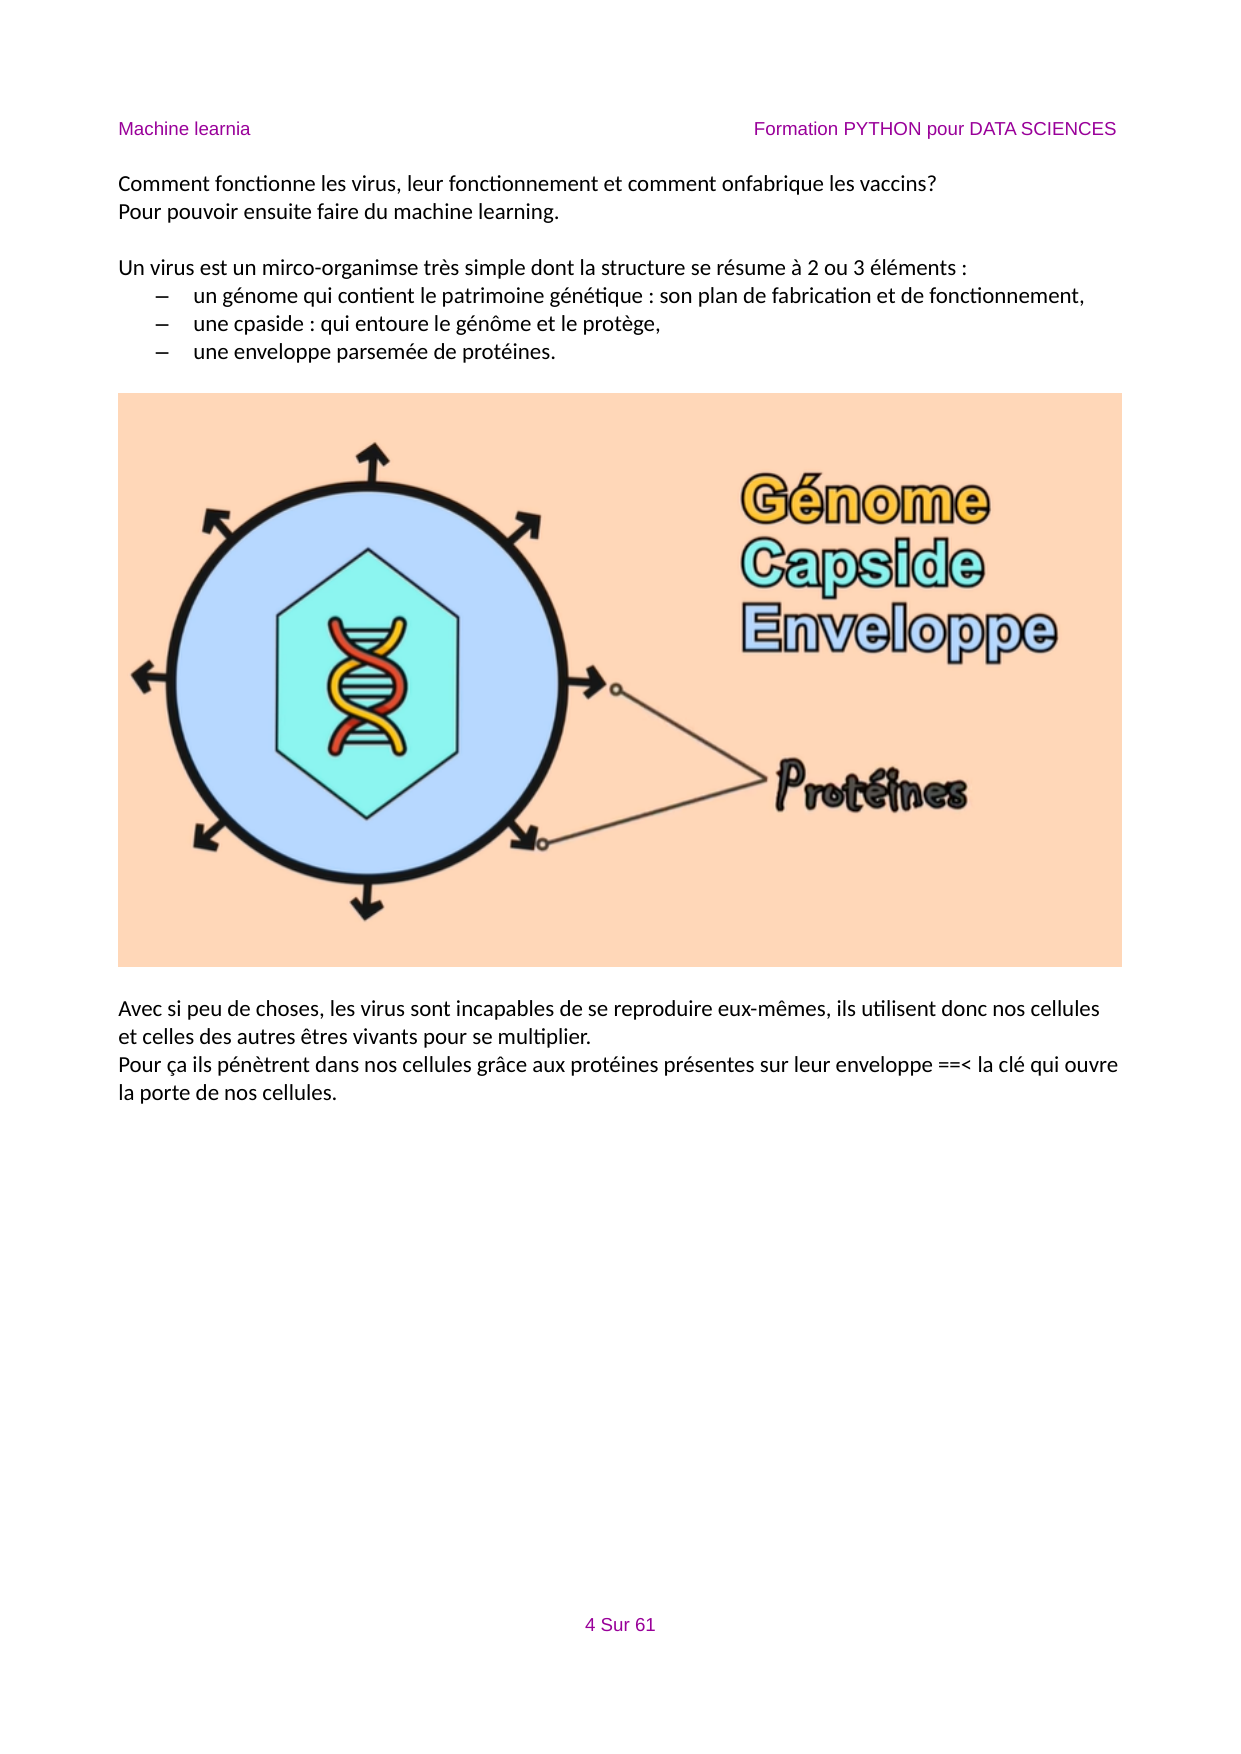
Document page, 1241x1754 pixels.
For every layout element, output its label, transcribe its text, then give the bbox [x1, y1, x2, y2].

list une cpaside : qui entoure le génôme et le protège, [156, 309, 1122, 337]
text Pour pouvoir ensuite faire du machine learning. [118, 197, 1122, 225]
text Un virus est un mirco-organimse très simple dont la structure se résume à 2 ou 3 éléments : [118, 253, 1122, 281]
list un génome qui contient le patrimoine génétique : son plan de fabrication et de fonctionnement, [156, 281, 1122, 309]
list une enveloppe parsemée de protéines. [156, 337, 1122, 365]
text Comment fonctionne les virus, leur fonctionnement et comment onfabrique les vaccins? [118, 169, 1122, 197]
picture [118, 393, 1122, 967]
text Avec si peu de choses, les virus sont incapables de se reproduire eux-mêmes, ils utilisent donc nos cellules et celles des autres êtres vivants pour se multiplier. Pour ça ils pénètrent dans nos cellules grâce aux protéines présentes sur leur enveloppe ==< la clé qui ouvre la porte de nos cellules. [118, 994, 1122, 1106]
